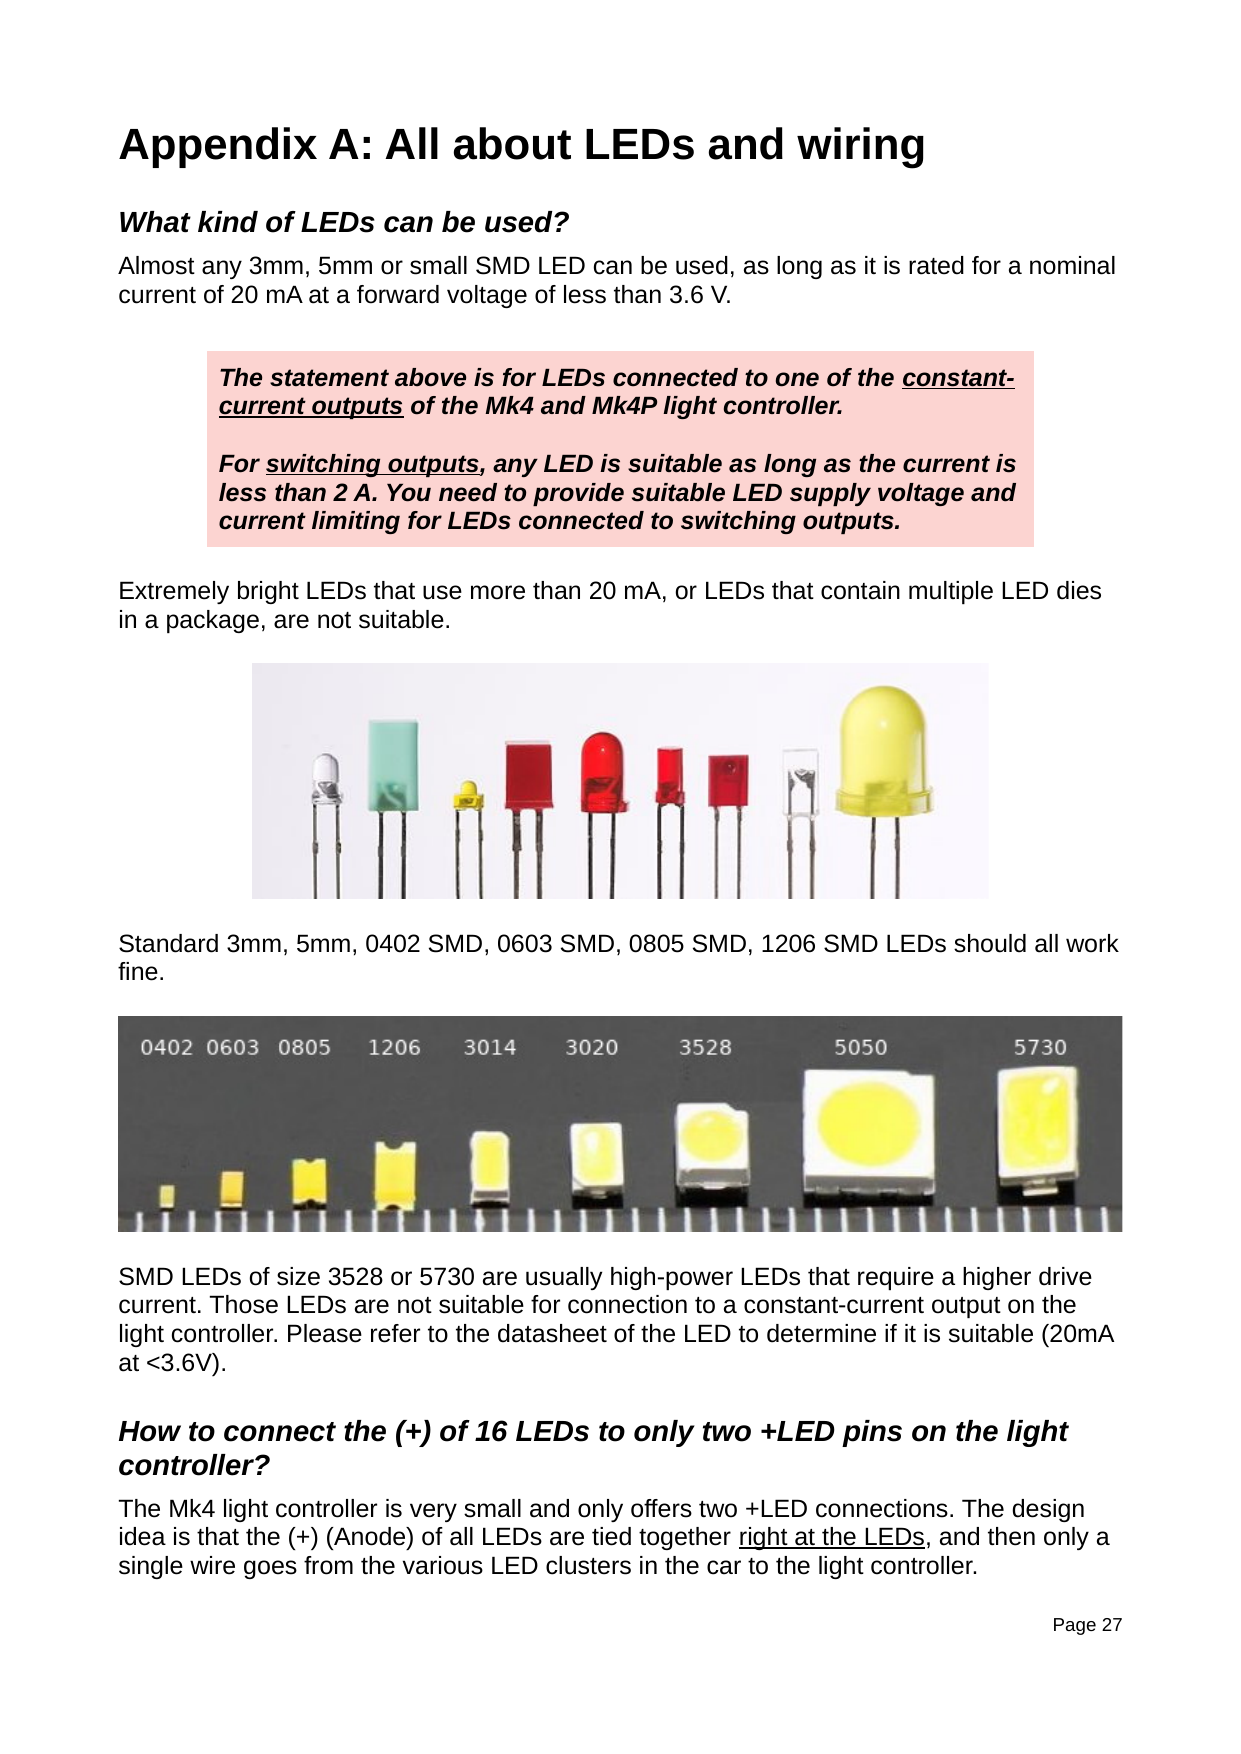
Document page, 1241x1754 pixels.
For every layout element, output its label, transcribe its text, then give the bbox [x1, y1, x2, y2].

subtitle What kind of LEDs can be used? [118, 205, 1122, 239]
text SMD LEDs of size 3528 or 5730 are usually high-power LEDs that require a higher drive current. Those LEDs are not suitable for connection to a constant-current output on the light controller. Please refer to the datasheet of the LED to determine if it is suitable (20mA at <3.6V). [118, 1262, 1122, 1377]
text The statement above is for LEDs connected to one of the constant-current outputs of the Mk4 and Mk4P light controller. [207, 351, 1034, 420]
text Almost any 3mm, 5mm or small SMD LED can be used, as long as it is rated for a nominal current of 20 mA at a forward voltage of less than 3.6 V. [118, 251, 1122, 309]
text Standard 3mm, 5mm, 0402 SMD, 0603 SMD, 0805 SMD, 1206 SMD LEDs should all work fine. [118, 928, 1122, 986]
text Extremely bright LEDs that use more than 20 mA, or LEDs that contain multiple LED dies in a package, are not suitable. [118, 576, 1122, 634]
picture [252, 663, 989, 899]
picture [118, 1016, 1123, 1232]
subtitle How to connect the (+) of 16 LEDs to only two +LED pins on the light controller? [118, 1414, 1122, 1481]
text The Mk4 light controller is very small and only offers two +LED connections. The design idea is that the (+) (Anode) of all LEDs are tied together right at the LEDs, and then only a single wire goes from the various LED clusters in the car to the light controller. [118, 1494, 1122, 1580]
subtitle Appendix A: All about LEDs and wiring [118, 118, 1122, 168]
text For switching outputs, any LED is suitable as long as the current is less than 2 A. You need to provide suitable LED supply voltage and current limiting for LEDs connected to switching outputs. [207, 449, 1034, 547]
